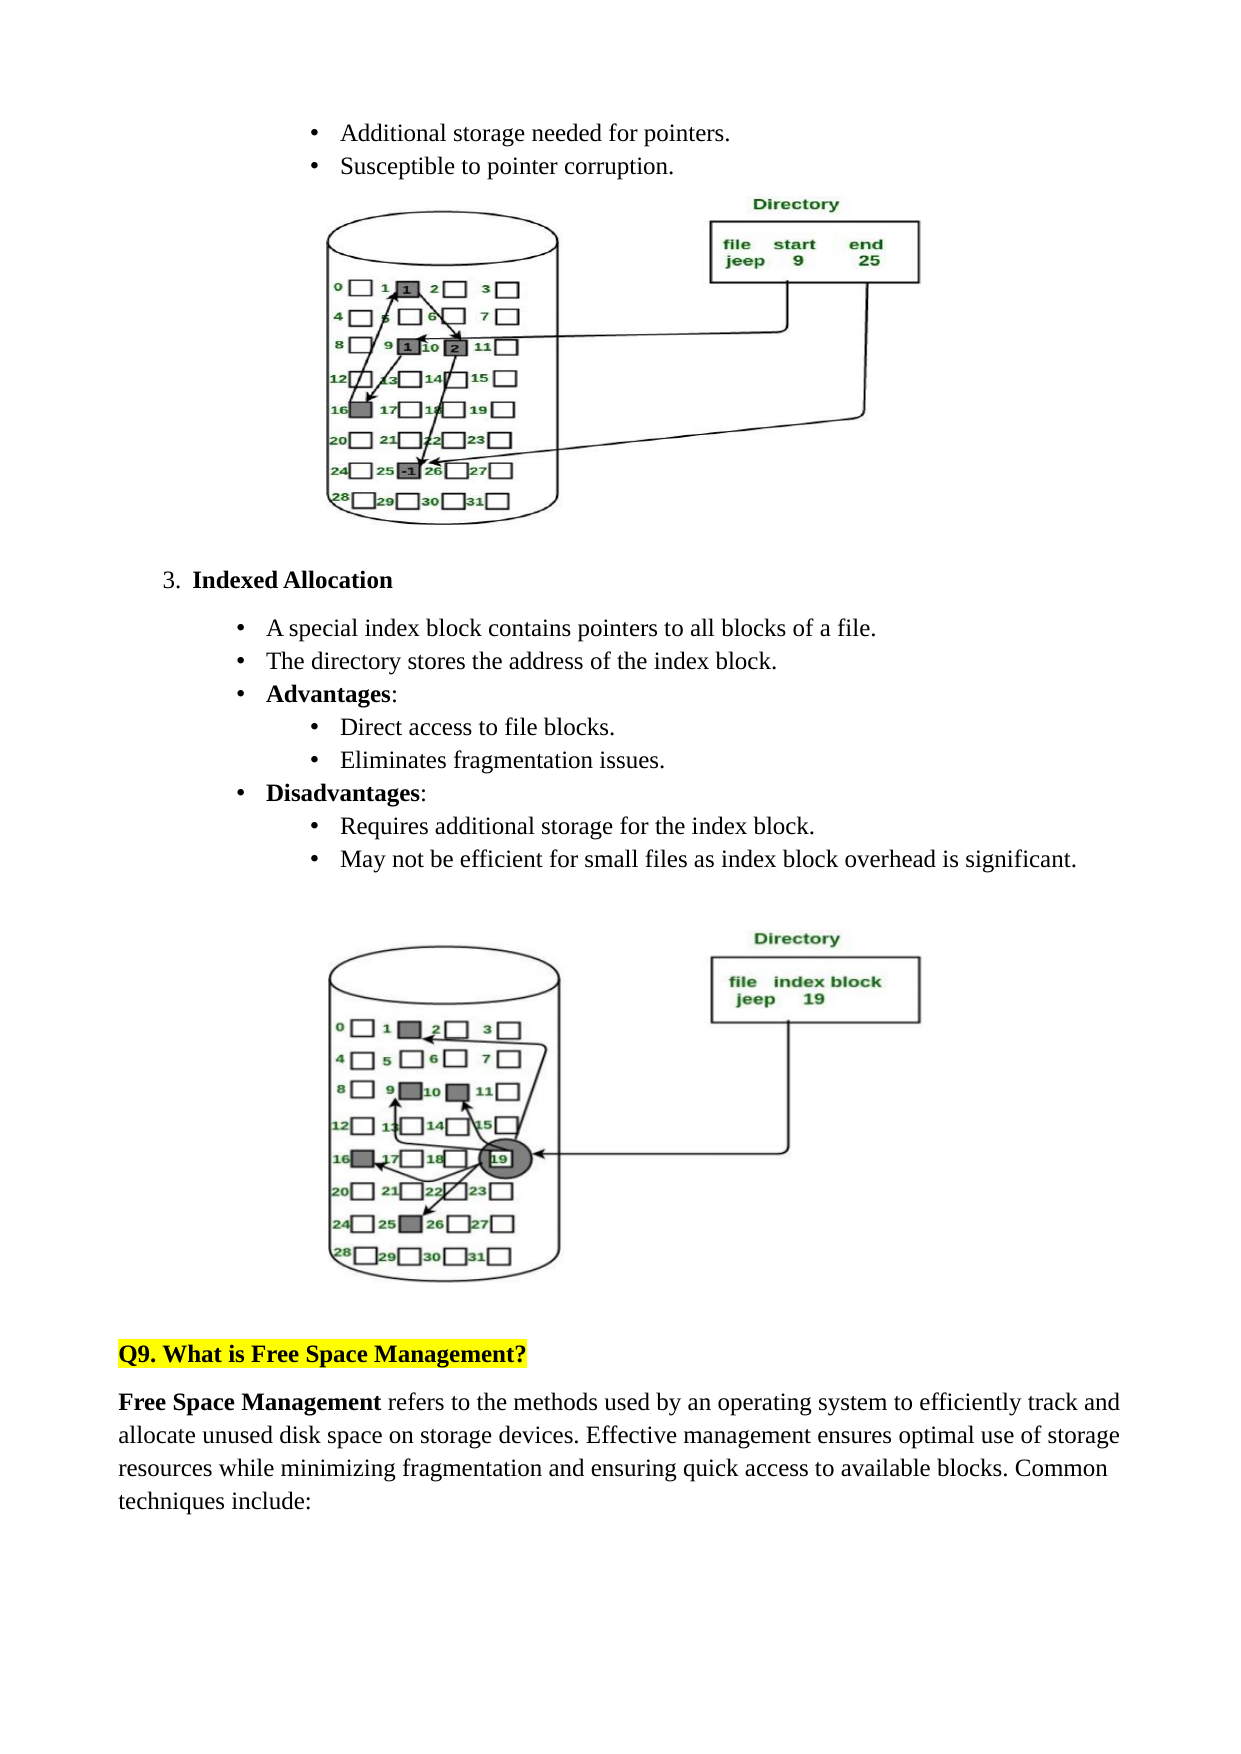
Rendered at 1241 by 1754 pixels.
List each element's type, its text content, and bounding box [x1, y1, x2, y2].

list Additional storage needed for pointers. [310, 118, 1122, 147]
list Advantages: [236, 679, 1122, 708]
list Indexed Allocation [162, 565, 1122, 594]
text Free Space Management refers to the methods used by an operating system to efficiently track and allocate unused disk space on storage devices. Effective management ensures optimal use of storage resources while minimizing fragmentation and ensuring quick access to available blocks. Common techniques include: [118, 1387, 1122, 1514]
list Direct access to file blocks. [310, 712, 1122, 741]
list The directory stores the address of the index block. [236, 646, 1122, 675]
picture [300, 184, 940, 528]
picture [307, 891, 933, 1288]
list Requires additional storage for the index block. [310, 811, 1122, 840]
text Q9. What is Free Space Management? [118, 1339, 1122, 1368]
list Susceptible to pointer corruption. [310, 151, 1122, 180]
list May not be efficient for small files as index block overhead is significant. [310, 844, 1122, 873]
list A special index block contains pointers to all blocks of a file. [236, 613, 1122, 642]
list Eliminates fragmentation issues. [310, 745, 1122, 774]
list Disadvantages: [236, 778, 1122, 807]
